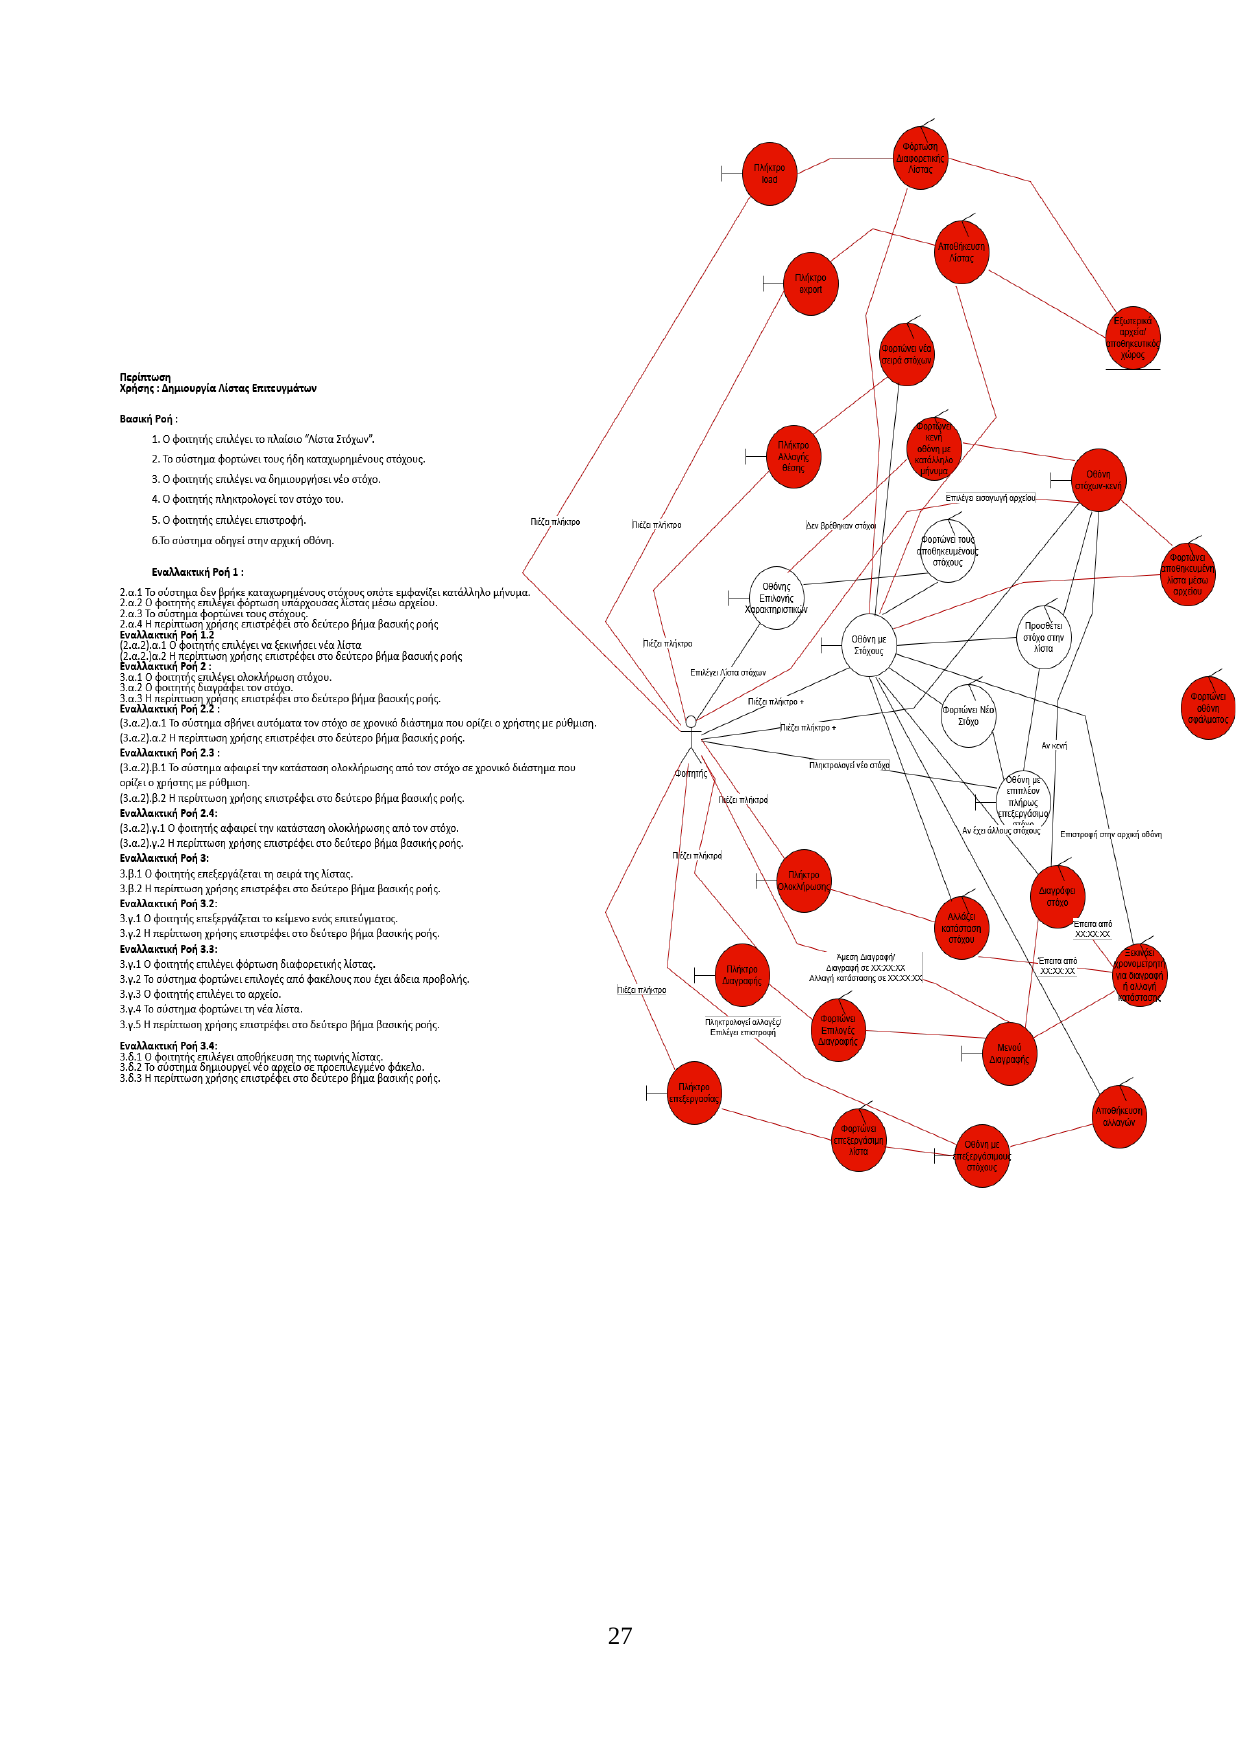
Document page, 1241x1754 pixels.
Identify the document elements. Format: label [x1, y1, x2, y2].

picture [118, 118, 1236, 1211]
